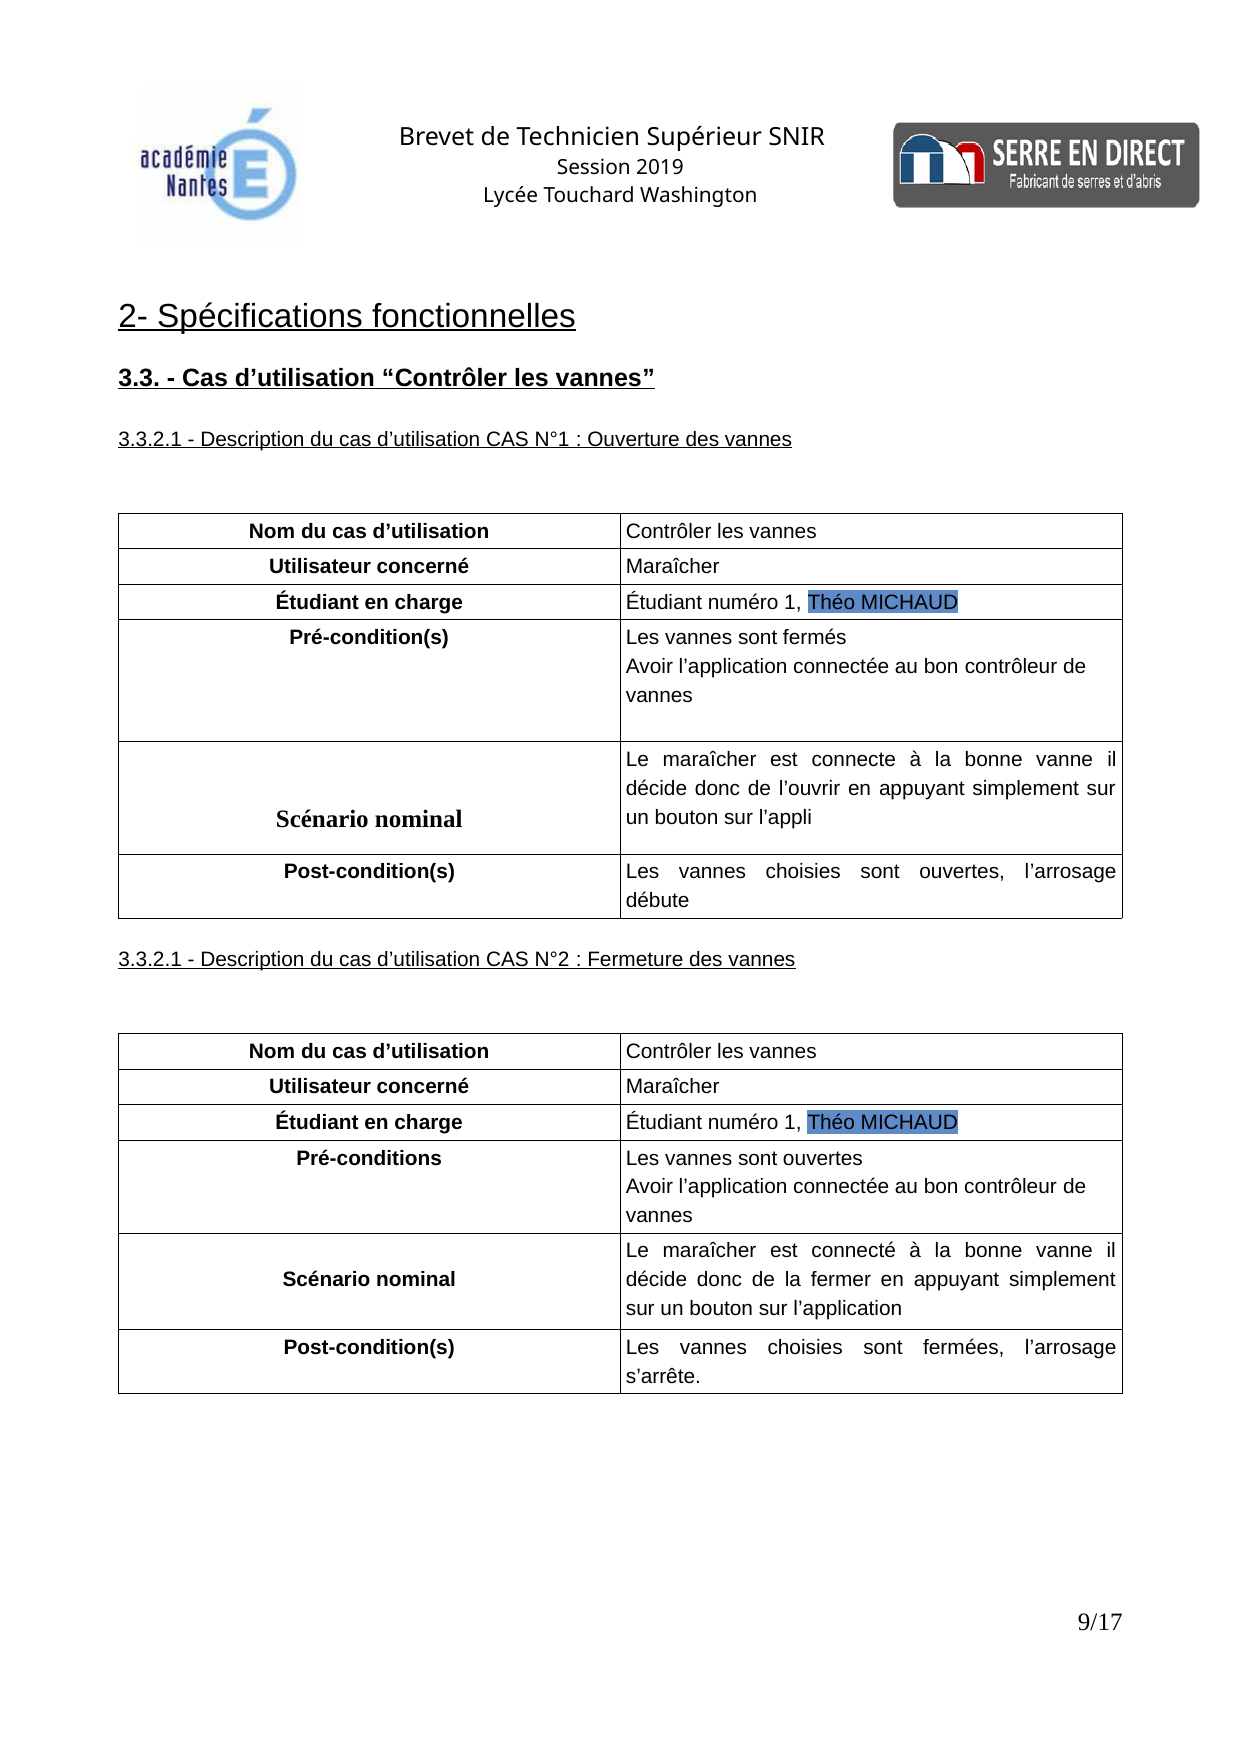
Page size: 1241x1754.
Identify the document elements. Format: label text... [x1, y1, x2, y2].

table_cell Maraîcher [621, 1070, 1122, 1104]
table_cell Les vannes choisies sont fermées, l’arrosage s’arrête. [621, 1330, 1122, 1393]
table_cell Étudiant numéro 1, Théo MICHAUD [621, 585, 1122, 619]
text 3.3.2.1 - Description du cas d’utilisation CAS N°2 : Fermeture des vannes [118, 947, 1122, 971]
table_cell Scénario nominal [119, 742, 620, 853]
table_cell Étudiant en charge [119, 1105, 620, 1139]
picture [113, 86, 322, 248]
table_cell Utilisateur concerné [119, 1070, 620, 1104]
text 3.3. - Cas d’utilisation “Contrôler les vannes” [118, 363, 1122, 392]
table_cell Post-condition(s) [119, 1330, 620, 1393]
table_cell Pré-conditions [119, 1141, 620, 1232]
table_header Contrôler les vannes [621, 1034, 1122, 1068]
text 3.3.2.1 - Description du cas d’utilisation CAS N°1 : Ouverture des vannes [118, 426, 1122, 450]
table_header Contrôler les vannes [621, 514, 1122, 548]
table_header Nom du cas d’utilisation [119, 514, 620, 548]
table_cell Scénario nominal [119, 1234, 620, 1329]
table_cell Les vannes sont fermés Avoir l’application connectée au bon contrôleur de vannes [621, 620, 1122, 741]
table_cell Post-condition(s) [119, 855, 620, 918]
picture [888, 120, 1203, 212]
table_cell Le maraîcher est connecté à la bonne vanne il décide donc de la fermer en appuyant simplement sur un bouton sur l’application [621, 1234, 1122, 1329]
table_cell Utilisateur concerné [119, 549, 620, 584]
table_cell Maraîcher [621, 549, 1122, 584]
table_cell Les vannes sont ouvertes Avoir l’application connectée au bon contrôleur de vannes [621, 1141, 1122, 1232]
table_header Nom du cas d’utilisation [119, 1034, 620, 1068]
table_cell Le maraîcher est connecte à la bonne vanne il décide donc de l’ouvrir en appuyant simplement sur un bouton sur l’appli [621, 742, 1122, 853]
table_cell Étudiant numéro 1, Théo MICHAUD [621, 1105, 1122, 1139]
text 2- Spécifications fonctionnelles [118, 296, 1122, 334]
table_cell Les vannes choisies sont ouvertes, l’arrosage débute [621, 855, 1122, 918]
table_cell Étudiant en charge [119, 585, 620, 619]
table_cell Pré-condition(s) [119, 620, 620, 741]
